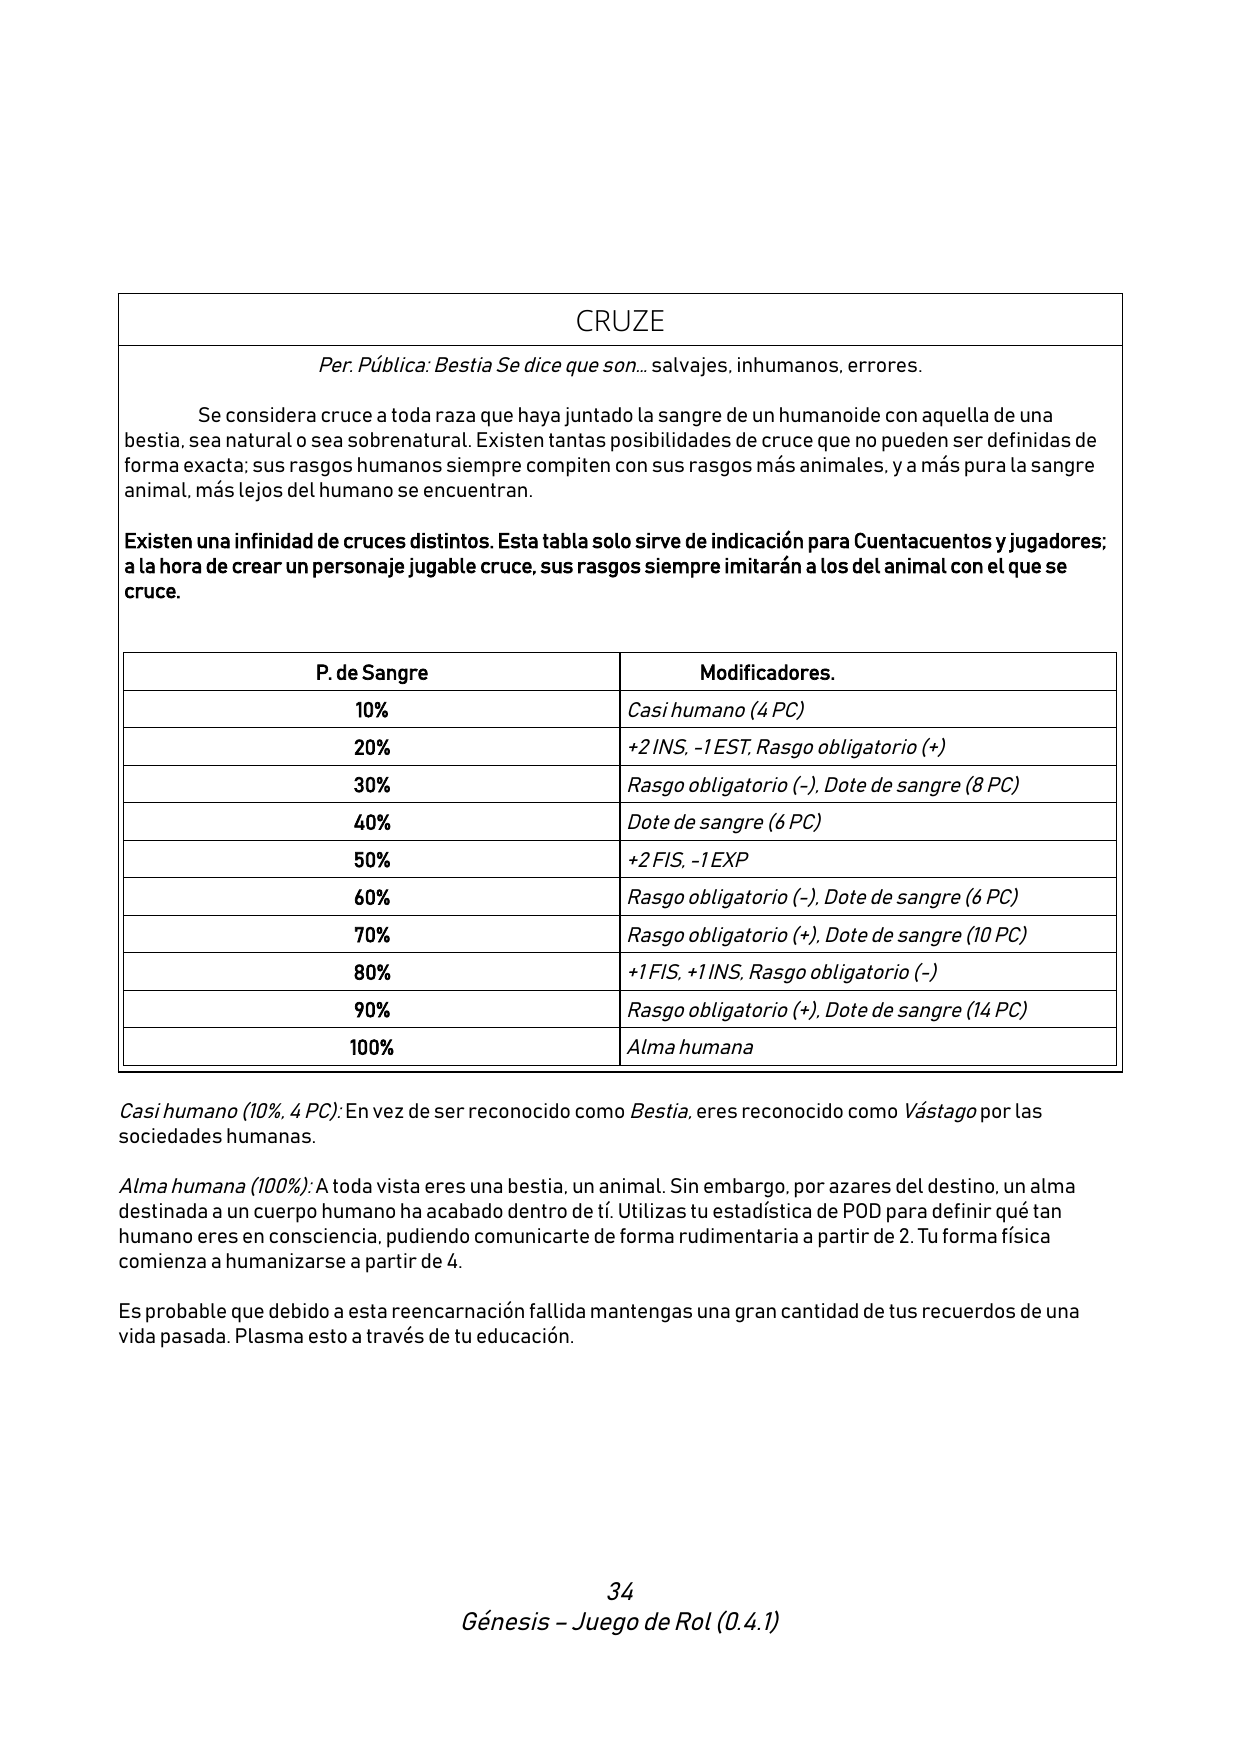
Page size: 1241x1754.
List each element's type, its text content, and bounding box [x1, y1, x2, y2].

table_cell Rasgo obligatorio (+), Dote de sangre (10 PC) [621, 916, 1116, 952]
table_cell Rasgo obligatorio (-), Dote de sangre (8 PC) [621, 766, 1116, 802]
table_cell Casi humano (4 PC) [621, 691, 1116, 727]
table_cell Rasgo obligatorio (-), Dote de sangre (6 PC) [621, 878, 1116, 914]
table_cell 10% [124, 691, 619, 727]
table_cell 60% [124, 878, 619, 914]
table_cell 40% [124, 803, 619, 839]
table_cell 90% [124, 991, 619, 1027]
table_header Modificadores. [621, 653, 1116, 689]
text Es probable que debido a esta reencarnación fallida mantengas una gran cantidad de tus recuerdos de una vida pasada. Plasma esto a través de tu educación. [118, 1297, 1122, 1347]
table_cell 30% [124, 766, 619, 802]
table_cell 20% [124, 728, 619, 764]
table_cell Per. Pública: Bestia Se dice que son… salvajes, inhumanos, errores. Se considera cruce a toda raza que haya juntado la sangre de un humanoide con aquella de una bestia, sea natural o sea sobrenatural. Existen tantas posibilidades de cruce que no pueden ser definidas de forma exacta; sus rasgos humanos siempre compiten con sus rasgos más animales, y a más pura la sangre animal, más lejos del humano se encuentran. Existen una infinidad de cruces distintos. Esta tabla solo sirve de indicación para Cuentacuentos y jugadores; a la hora de crear un personaje jugable cruce, sus rasgos siempre imitarán a los del animal con el que se cruce. [119, 346, 1122, 1071]
table_cell Rasgo obligatorio (+), Dote de sangre (14 PC) [621, 991, 1116, 1027]
table_cell 70% [124, 916, 619, 952]
table_cell +2 FIS, -1 EXP [621, 841, 1116, 877]
table_cell 50% [124, 841, 619, 877]
table_cell +2 INS, -1 EST, Rasgo obligatorio (+) [621, 728, 1116, 764]
text Alma humana (100%): A toda vista eres una bestia, un animal. Sin embargo, por azares del destino, un alma destinada a un cuerpo humano ha acabado dentro de tí. Utilizas tu estadística de POD para definir qué tan humano eres en consciencia, pudiendo comunicarte de forma rudimentaria a partir de 2. Tu forma física comienza a humanizarse a partir de 4. [118, 1172, 1122, 1272]
table_cell +1 FIS, +1 INS, Rasgo obligatorio (-) [621, 953, 1116, 989]
table_cell Dote de sangre (6 PC) [621, 803, 1116, 839]
table_cell 100% [124, 1028, 619, 1064]
table_header P. de Sangre [124, 653, 619, 689]
table_cell 80% [124, 953, 619, 989]
text Casi humano (10%, 4 PC): En vez de ser reconocido como Bestia, eres reconocido como Vástago por las sociedades humanas. [118, 1097, 1122, 1147]
table_header CRUZE [119, 294, 1122, 345]
table_cell Alma humana [621, 1028, 1116, 1064]
